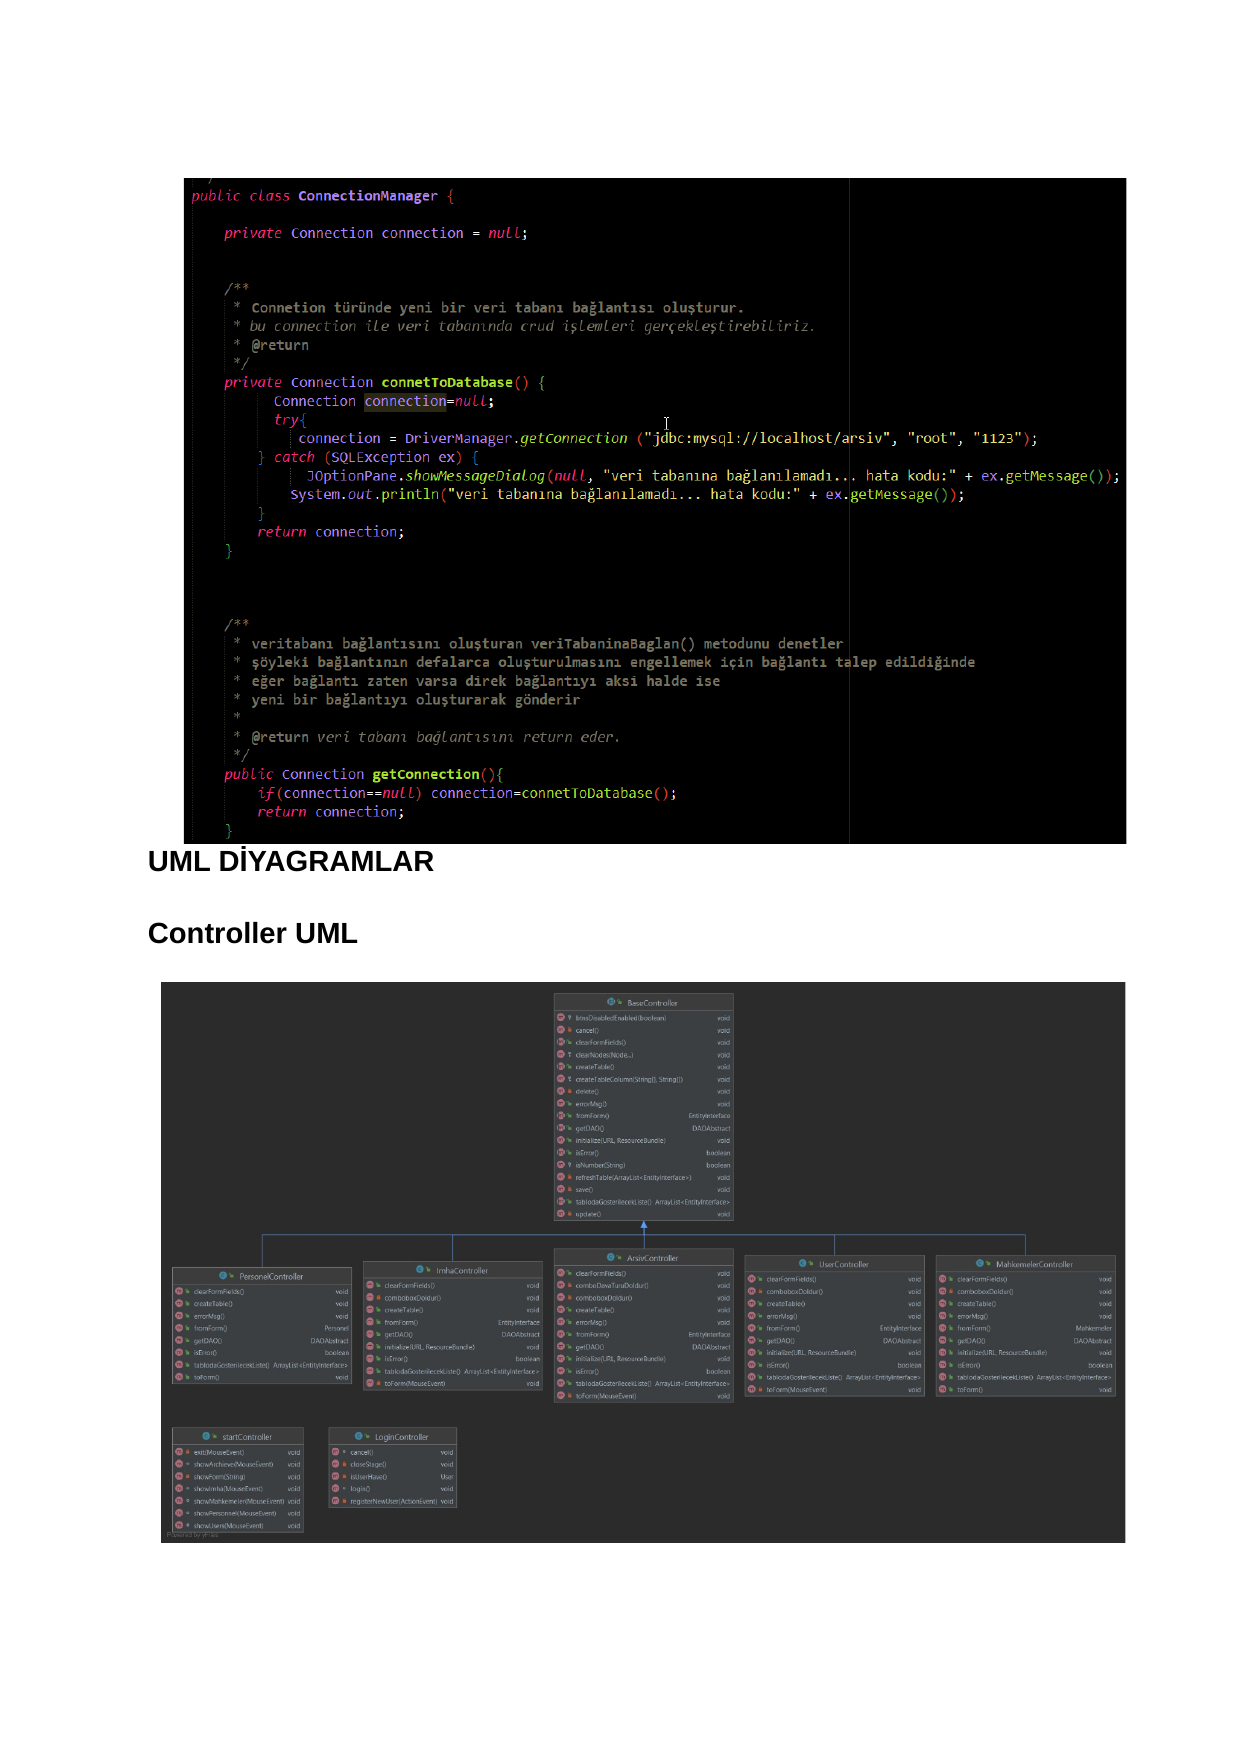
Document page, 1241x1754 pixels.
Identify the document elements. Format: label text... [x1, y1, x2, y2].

subtitle Controller UML [148, 916, 1093, 949]
subtitle UML DİYAGRAMLAR [148, 148, 1093, 878]
